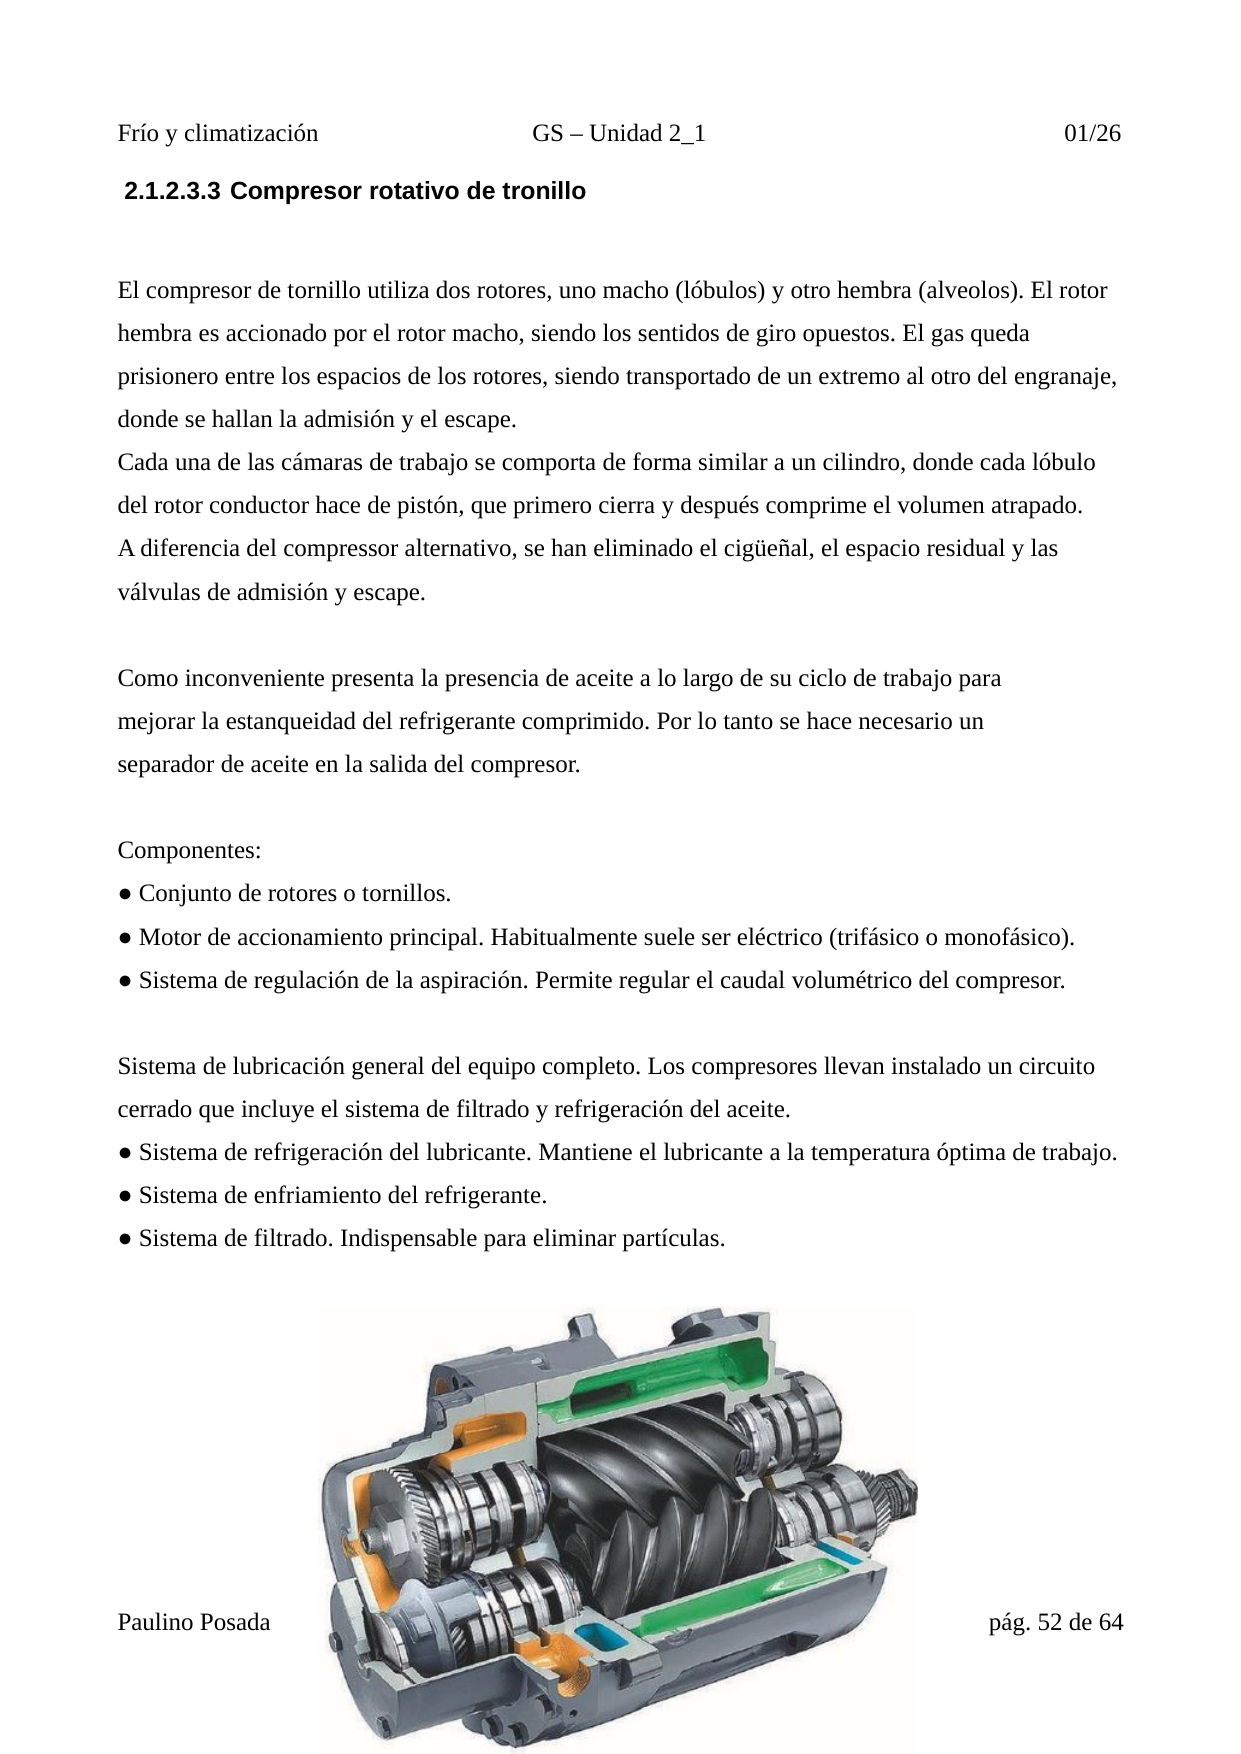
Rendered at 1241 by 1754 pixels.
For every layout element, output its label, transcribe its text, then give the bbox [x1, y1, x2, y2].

text El compresor de tornillo utiliza dos rotores, uno macho (lóbulos) y otro hembra (alveolos). El rotor hembra es accionado por el rotor macho, siendo los sentidos de giro opuestos. El gas queda prisionero entre los espacios de los rotores, siendo transportado de un extremo al otro del engranaje, donde se hallan la admisión y el escape. [117, 275, 1123, 433]
text ● Sistema de filtrado. Indispensable para eliminar partículas. [117, 1223, 1123, 1252]
text mejorar la estanqueidad del refrigerante comprimido. Por lo tanto se hace necesario un [117, 706, 1123, 735]
text Como inconveniente presenta la presencia de aceite a lo largo de su ciclo de trabajo para [117, 663, 1123, 692]
text ● Motor de accionamiento principal. Habitualmente suele ser eléctrico (trifásico o monofásico). [117, 922, 1123, 950]
text ● Sistema de enfriamiento del refrigerante. [117, 1180, 1123, 1209]
picture [317, 1306, 918, 1754]
text separador de aceite en la salida del compresor. [117, 749, 1123, 778]
text Componentes: [117, 835, 1123, 864]
text ● Sistema de regulación de la aspiración. Permite regular el caudal volumétrico del compresor. [117, 965, 1123, 993]
subtitle Compresor rotativo de tronillo [117, 176, 1123, 205]
text ● Conjunto de rotores o tornillos. [117, 878, 1123, 907]
text Sistema de lubricación general del equipo completo. Los compresores llevan instalado un circuito cerrado que incluye el sistema de filtrado y refrigeración del aceite. [117, 1051, 1123, 1123]
text ● Sistema de refrigeración del lubricante. Mantiene el lubricante a la temperatura óptima de trabajo. [117, 1137, 1123, 1166]
text A diferencia del compressor alternativo, se han eliminado el cigüeñal, el espacio residual y las válvulas de admisión y escape. [117, 533, 1123, 605]
text Cada una de las cámaras de trabajo se comporta de forma similar a un cilindro, donde cada lóbulo del rotor conductor hace de pistón, que primero cierra y después comprime el volumen atrapado. [117, 447, 1123, 519]
